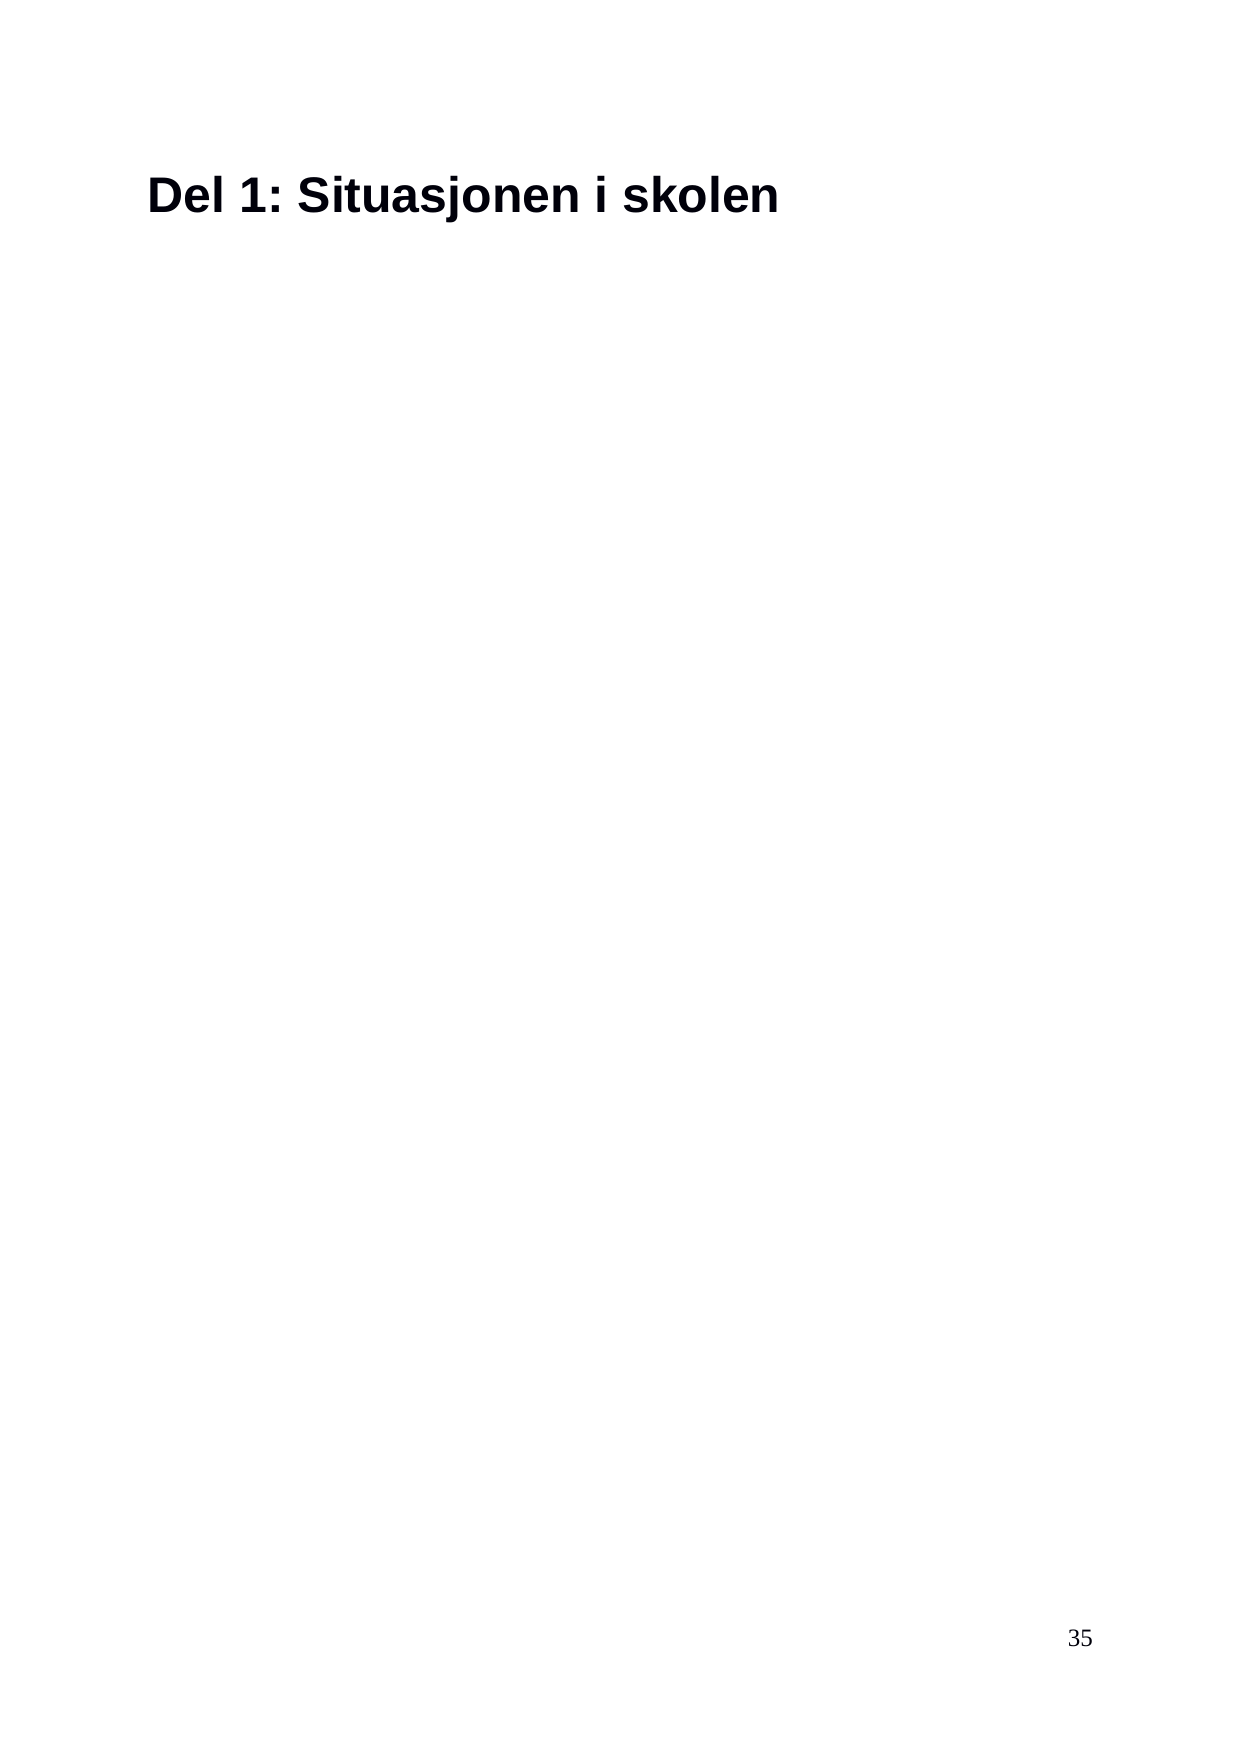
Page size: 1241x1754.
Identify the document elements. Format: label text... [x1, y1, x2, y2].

subtitle Del 1: Situasjonen i skolen [148, 165, 1092, 223]
